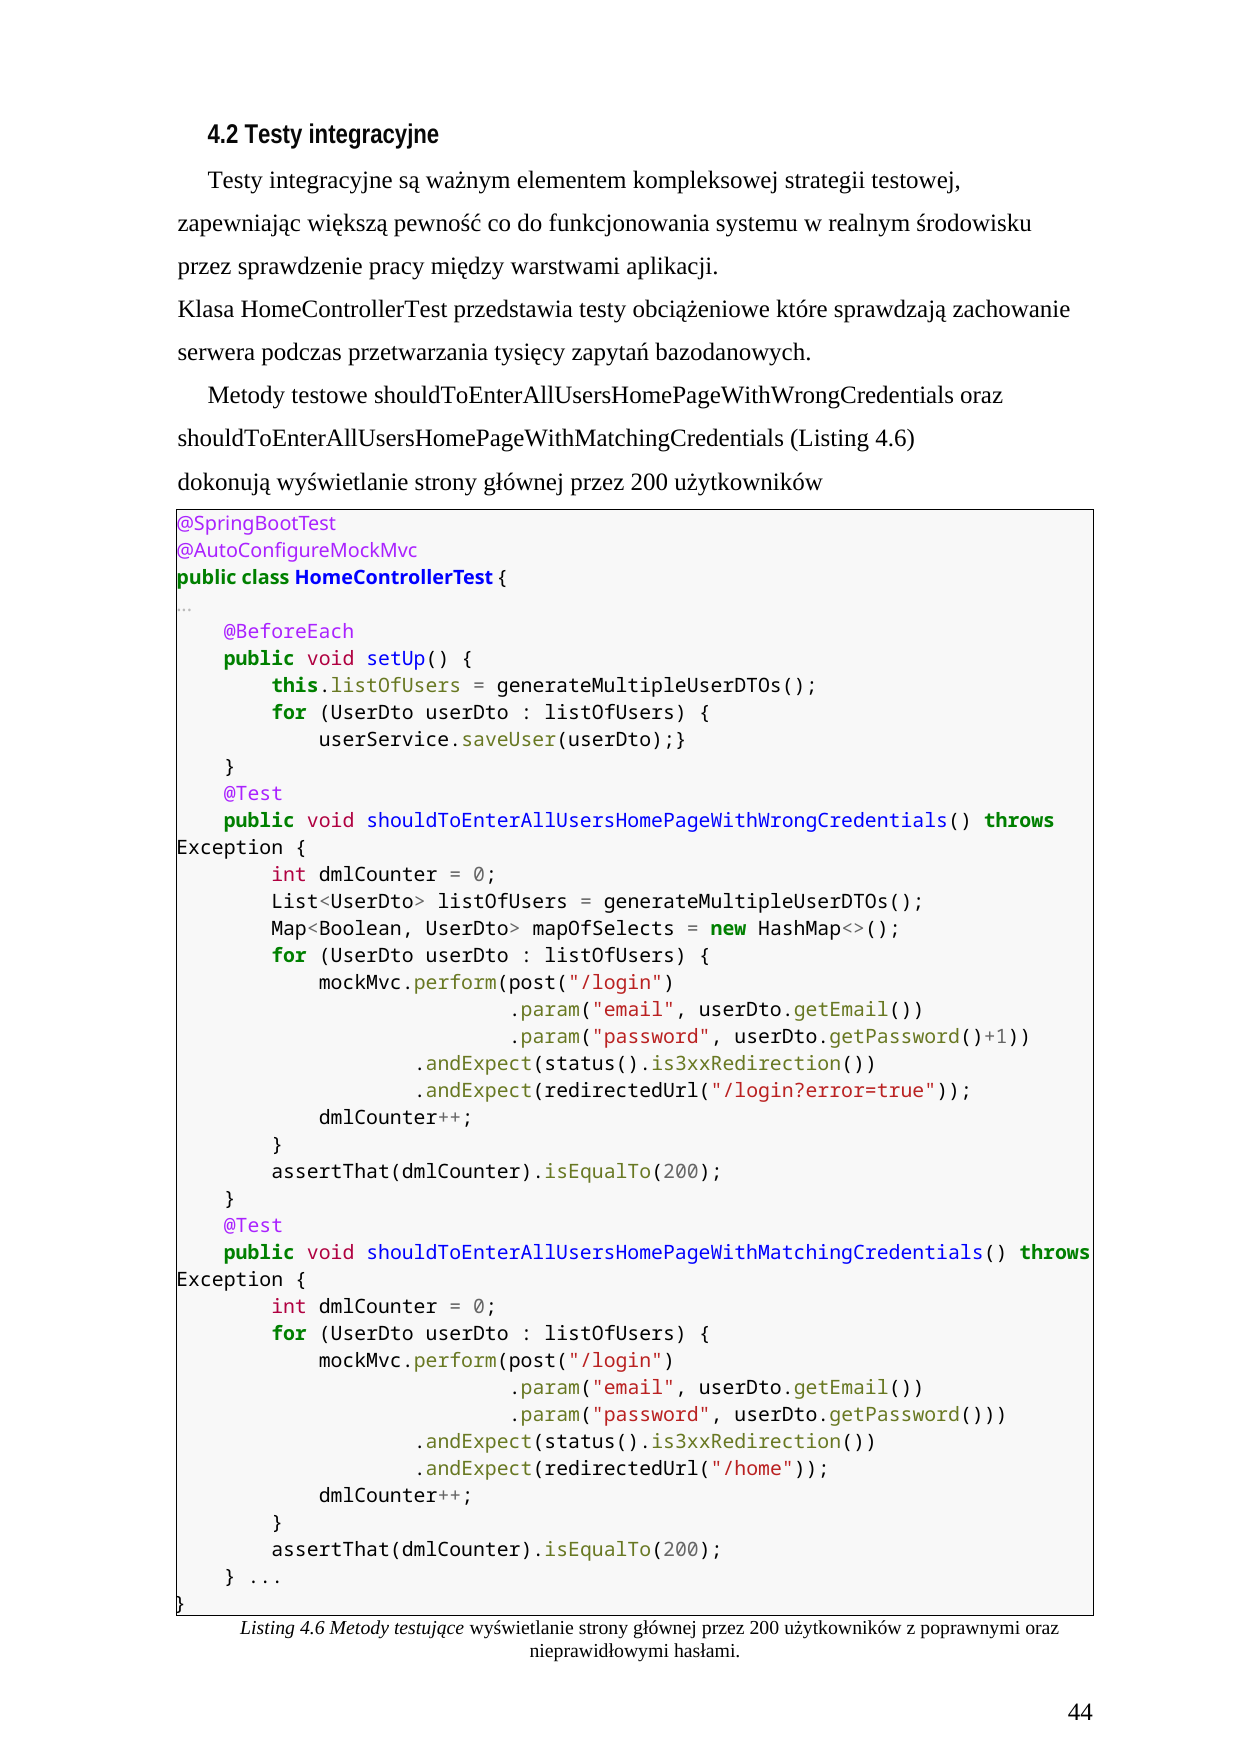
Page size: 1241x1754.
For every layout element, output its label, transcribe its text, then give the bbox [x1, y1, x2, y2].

text dokonują wyświetlanie strony głównej przez 200 użytkowników [177, 467, 1092, 495]
text Klasa HomeControllerTest przedstawia testy obciążeniowe które sprawdzają zachowanie [177, 294, 1092, 323]
text Metody testowe shouldToEnterAllUsersHomePageWithWrongCredentials oraz shouldToEnterAllUsersHomePageWithMatchingCredentials (Listing 4.6) [177, 380, 1092, 452]
text przez sprawdzenie pracy między warstwami aplikacji. [177, 251, 1092, 280]
text serwera podczas przetwarzania tysięcy zapytań bazodanowych. [177, 337, 1092, 366]
text Listing 4.6 Metody testujące wyświetlanie strony głównej przez 200 użytkowników z poprawnymi oraz nieprawidłowymi hasłami. [176, 1616, 1093, 1662]
text zapewniając większą pewność co do funkcjonowania systemu w realnym środowisku [177, 208, 1092, 237]
text 4.2 Testy integracyjne [177, 118, 1092, 149]
text Testy integracyjne są ważnym elementem kompleksowej strategii testowej, [177, 165, 1092, 193]
